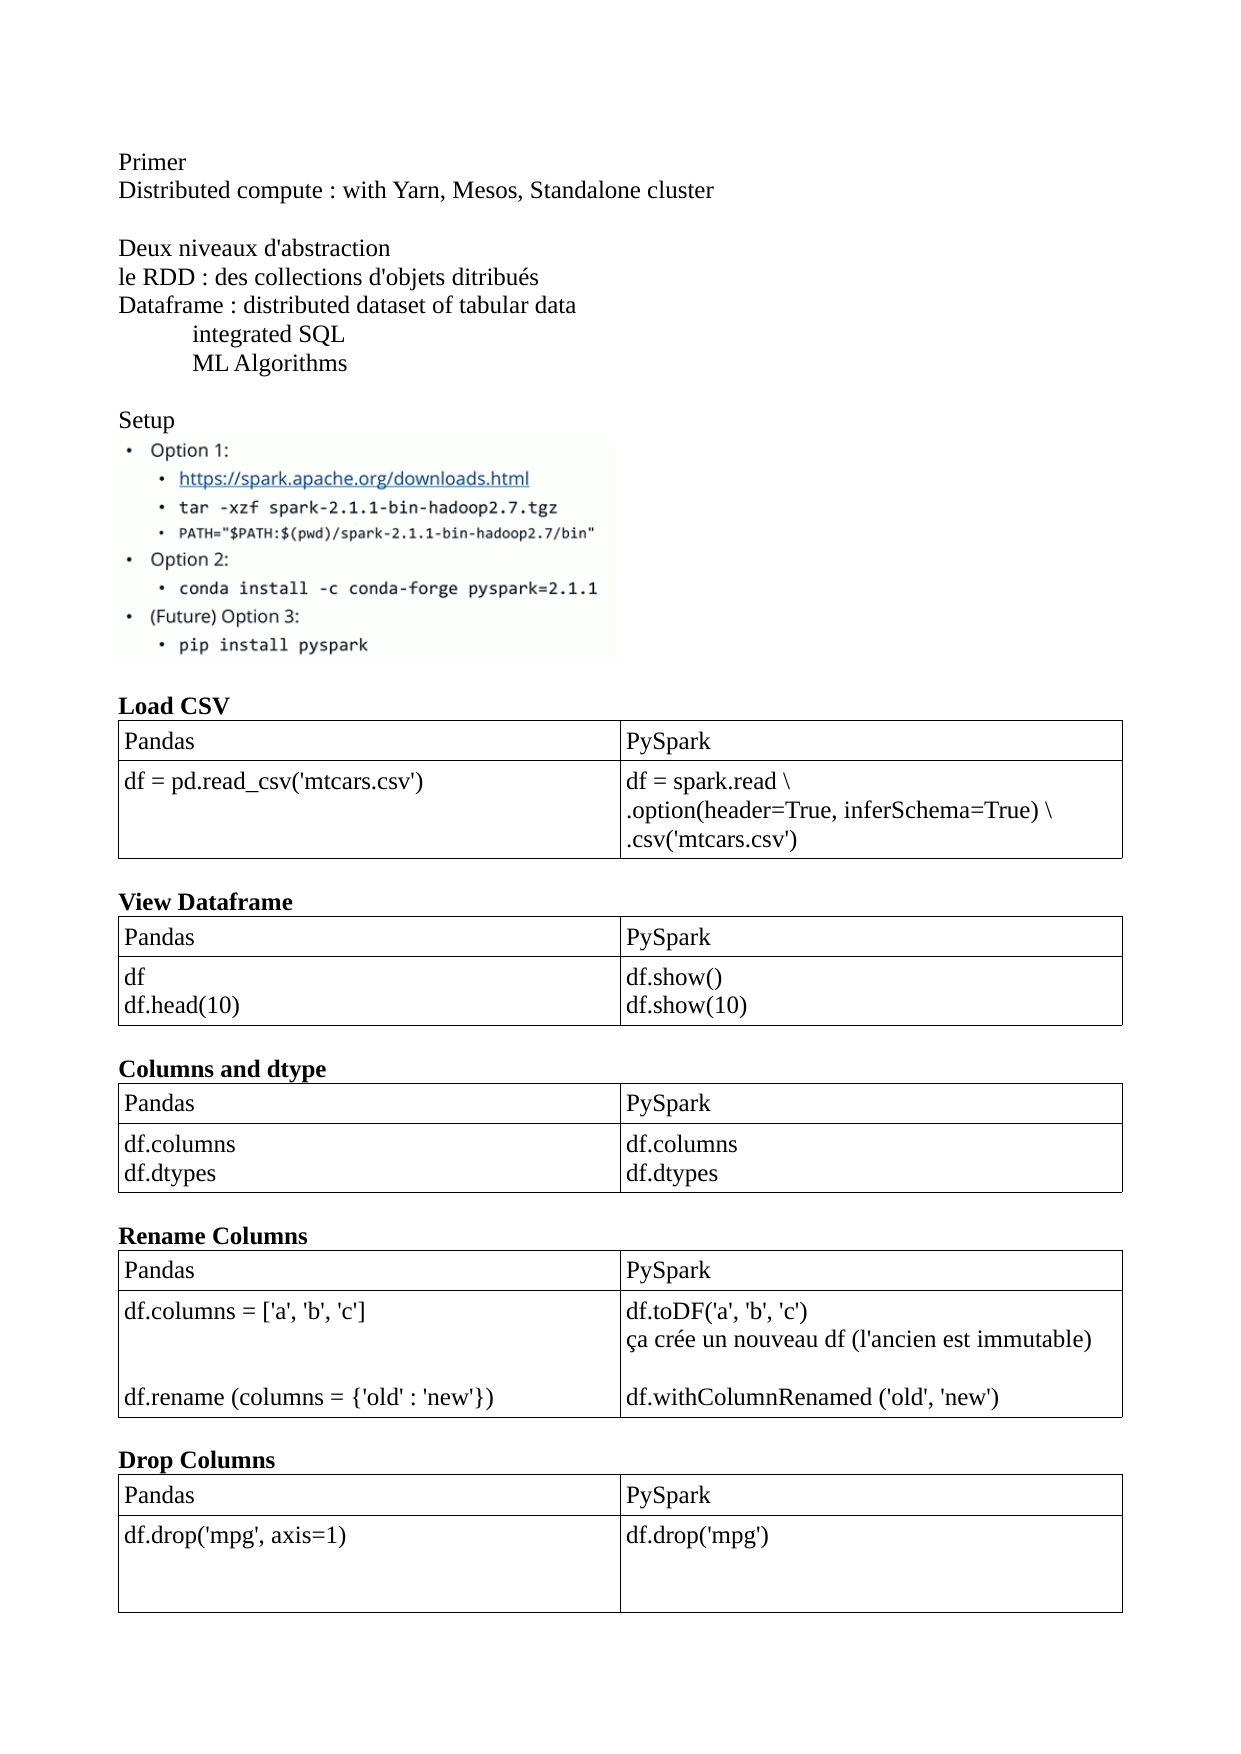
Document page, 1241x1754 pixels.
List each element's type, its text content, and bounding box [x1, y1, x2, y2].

table_cell df.columns = ['a', 'b', 'c'] df.rename (columns = {'old' : 'new'}) [119, 1291, 620, 1417]
text Load CSV [118, 691, 1122, 720]
table_header PySpark [621, 1475, 1122, 1514]
table_cell df = pd.read_csv('mtcars.csv') [119, 761, 620, 858]
text Drop Columns [118, 1445, 1122, 1474]
table_header Pandas [119, 1084, 620, 1123]
table_header PySpark [621, 721, 1122, 760]
table_header Pandas [119, 1475, 620, 1514]
text Distributed compute : with Yarn, Mesos, Standalone cluster [118, 176, 1122, 204]
table_header PySpark [621, 1084, 1122, 1123]
text Columns and dtype [118, 1054, 1122, 1083]
table_cell df.columns df.dtypes [621, 1124, 1122, 1192]
text Deux niveaux d'abstraction [118, 233, 1122, 262]
table_cell df df.head(10) [119, 957, 620, 1025]
table_cell df.columns df.dtypes [119, 1124, 620, 1192]
text le RDD : des collections d'objets ditribués [118, 262, 1122, 291]
table_cell df = spark.read \ .option(header=True, inferSchema=True) \ .csv('mtcars.csv') [621, 761, 1122, 858]
text integrated SQL [192, 319, 1122, 348]
table_cell df.drop('mpg') [621, 1516, 1122, 1612]
picture [118, 434, 615, 663]
table_cell df.toDF('a', 'b', 'c') ça crée un nouveau df (l'ancien est immutable) df.withColumnRenamed ('old', 'new') [621, 1291, 1122, 1417]
table_cell df.drop('mpg', axis=1) [119, 1516, 620, 1612]
table_header Pandas [119, 1251, 620, 1290]
table_header Pandas [119, 917, 620, 956]
text Rename Columns [118, 1221, 1122, 1250]
text View Dataframe [118, 887, 1122, 916]
table_cell df.show() df.show(10) [621, 957, 1122, 1025]
text Setup [118, 406, 1122, 434]
table_header Pandas [119, 721, 620, 760]
text ML Algorithms [192, 348, 1122, 377]
table_header PySpark [621, 917, 1122, 956]
text Dataframe : distributed dataset of tabular data [118, 291, 1122, 319]
text Primer [118, 147, 1122, 176]
table_header PySpark [621, 1251, 1122, 1290]
